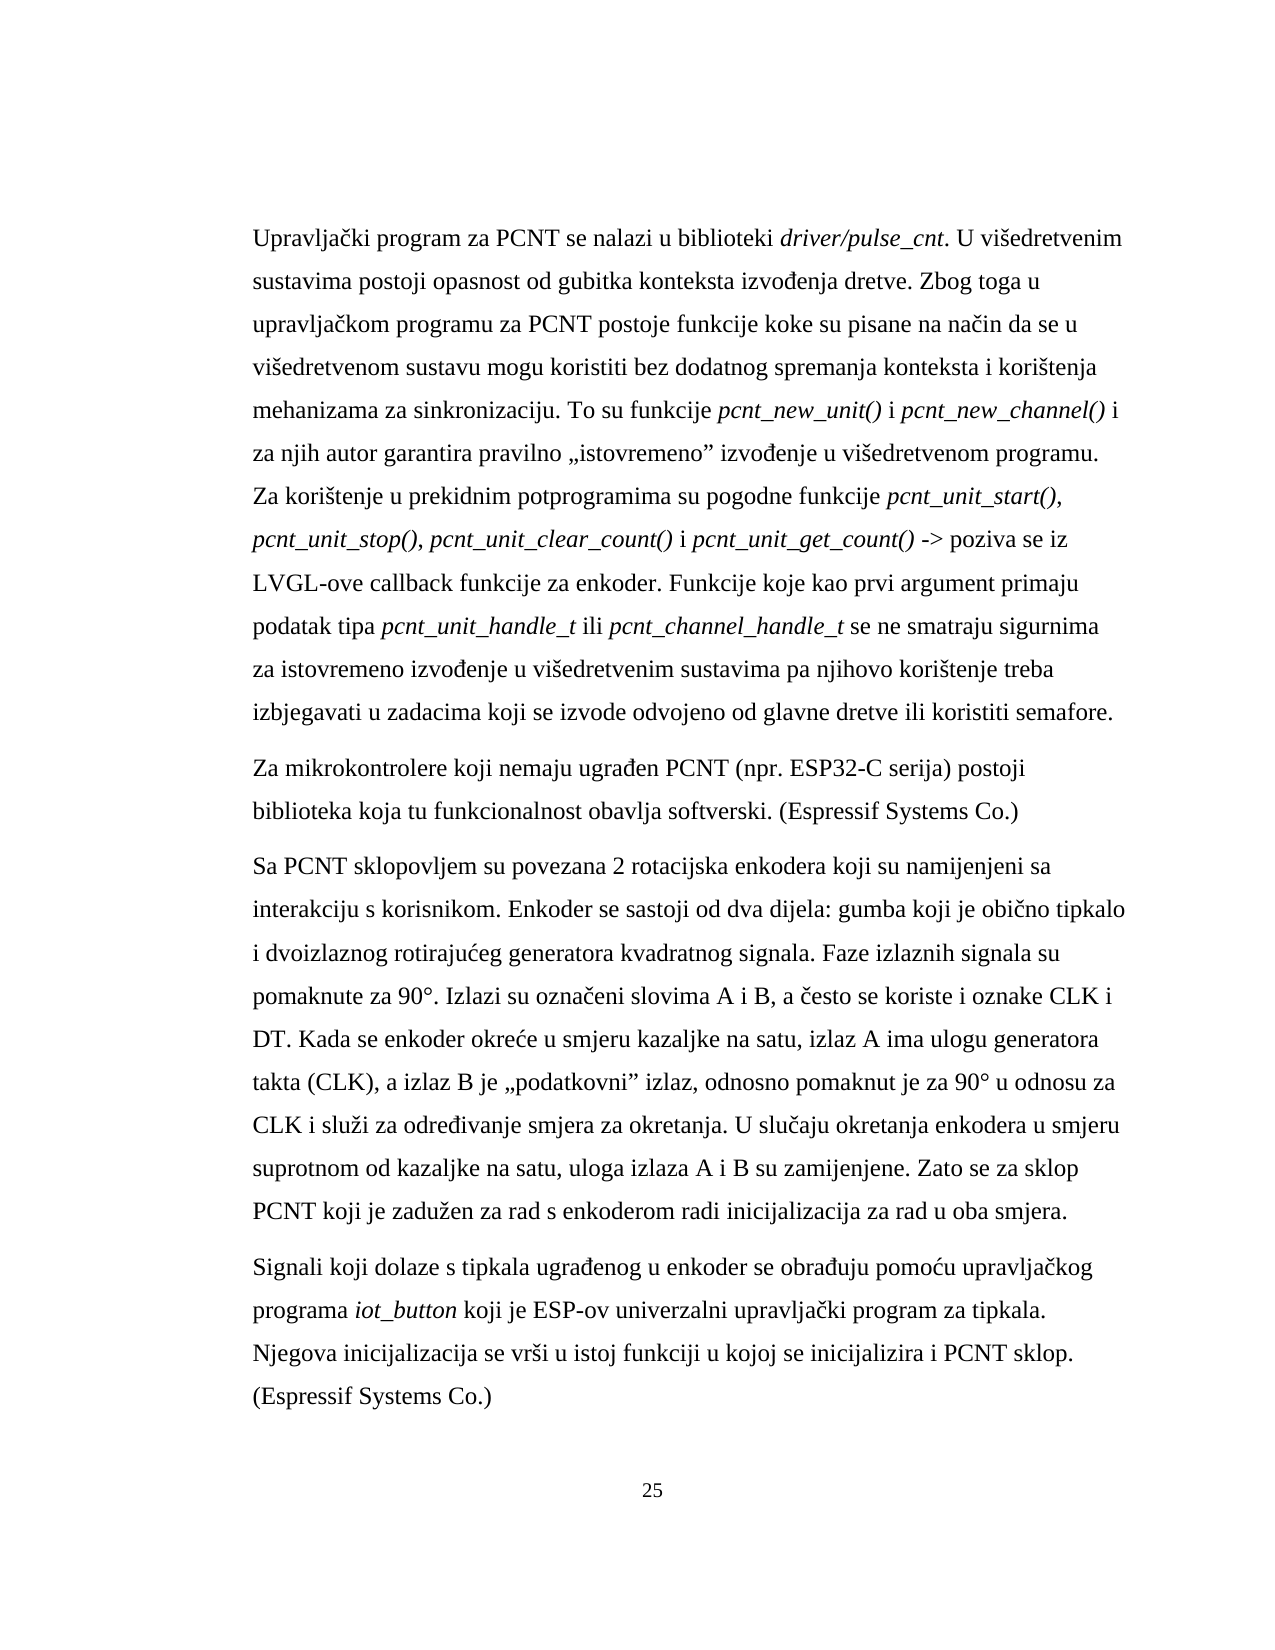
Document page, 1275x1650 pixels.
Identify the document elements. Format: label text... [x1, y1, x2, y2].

text Upravljački program za PCNT se nalazi u biblioteki driver/pulse_cnt. U višedretvenim sustavima postoji opasnost od gubitka konteksta izvođenja dretve. Zbog toga u upravljačkom programu za PCNT postoje funkcije koke su pisane na način da se u višedretvenom sustavu mogu koristiti bez dodatnog spremanja konteksta i korištenja mehanizama za sinkronizaciju. To su funkcije pcnt_new_unit() i pcnt_new_channel() i za njih autor garantira pravilno „istovremeno” izvođenje u višedretvenom programu. Za korištenje u prekidnim potprogramima su pogodne funkcije pcnt_unit_start(), pcnt_unit_stop(), pcnt_unit_clear_count() i pcnt_unit_get_count() -> poziva se iz LVGL-ove callback funkcije za enkoder. Funkcije koje kao prvi argument primaju podatak tipa pcnt_unit_handle_t ili pcnt_channel_handle_t se ne smatraju sigurnima za istovremeno izvođenje u višedretvenim sustavima pa njihovo korištenje treba izbjegavati u zadacima koji se izvode odvojeno od glavne dretve ili koristiti semafore. [252, 223, 1127, 726]
text Za mikrokontrolere koji nemaju ugrađen PCNT (npr. ESP32-C serija) postoji biblioteka koja tu funkcionalnost obavlja softverski. (Espressif Systems Co.) [252, 753, 1127, 824]
text Sa PCNT sklopovljem su povezana 2 rotacijska enkodera koji su namijenjeni sa interakciju s korisnikom. Enkoder se sastoji od dva dijela: gumba koji je obično tipkalo i dvoizlaznog rotirajućeg generatora kvadratnog signala. Faze izlaznih signala su pomaknute za 90°. Izlazi su označeni slovima A i B, a često se koriste i oznake CLK i DT. Kada se enkoder okreće u smjeru kazaljke na satu, izlaz A ima ulogu generatora takta (CLK), a izlaz B je „podatkovni” izlaz, odnosno pomaknut je za 90° u odnosu za CLK i služi za određivanje smjera za okretanja. U slučaju okretanja enkodera u smjeru suprotnom od kazaljke na satu, uloga izlaza A i B su zamijenjene. Zato se za sklop PCNT koji je zadužen za rad s enkoderom radi inicijalizacija za rad u oba smjera. [252, 851, 1127, 1225]
text Signali koji dolaze s tipkala ugrađenog u enkoder se obrađuju pomoću upravljačkog programa iot_button koji je ESP-ov univerzalni upravljački program za tipkala. Njegova inicijalizacija se vrši u istoj funkciji u kojoj se inicijalizira i PCNT sklop. (Espressif Systems Co.) [252, 1252, 1127, 1410]
